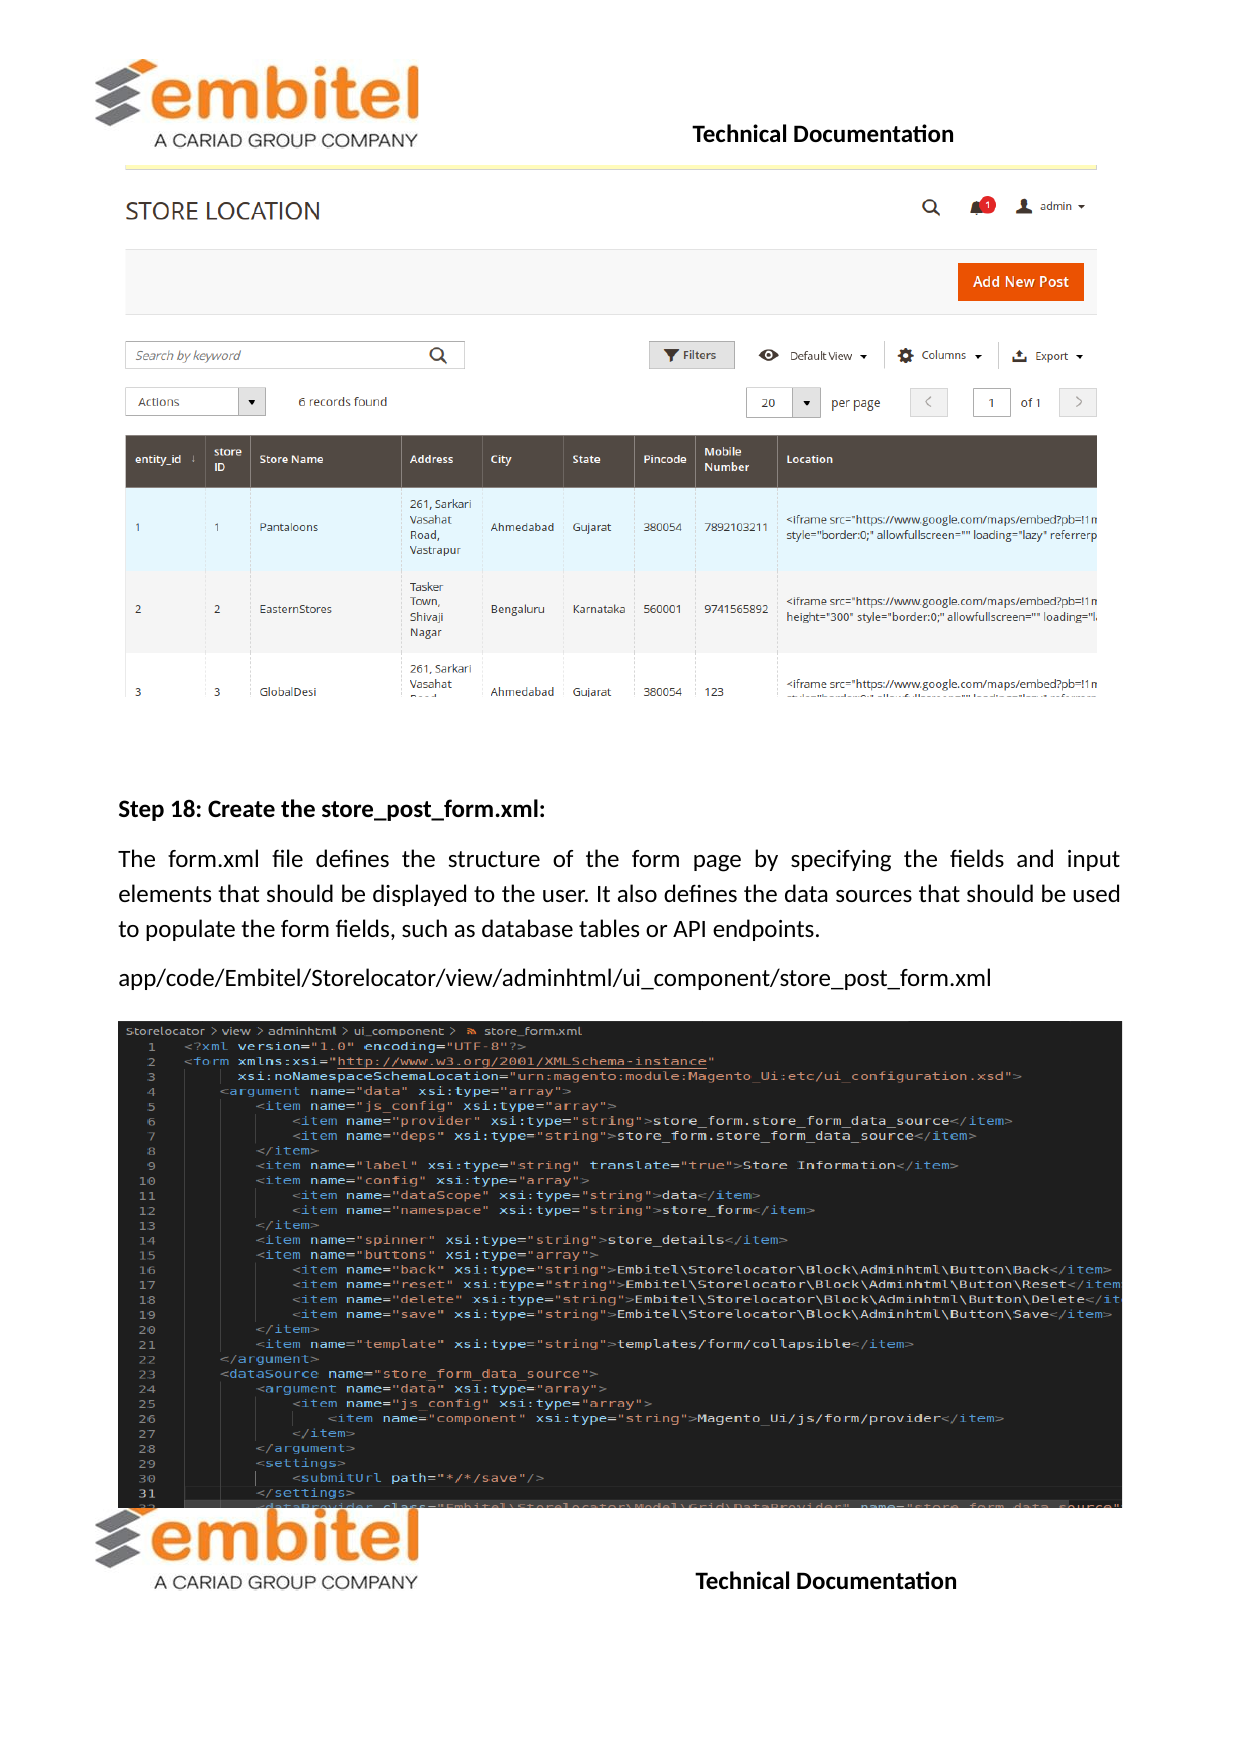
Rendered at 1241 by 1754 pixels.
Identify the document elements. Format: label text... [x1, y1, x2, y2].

picture [95, 59, 419, 149]
text Technical Documentation [118, 1565, 1122, 1596]
text Step 18: Create the store_post_form.xml: [118, 793, 1122, 824]
text Technical Documentation [419, 118, 1122, 149]
picture [95, 1021, 1123, 1591]
picture [113, 165, 1118, 697]
text The form.xml file defines the structure of the form page by specifying the fields and input elements that should be displayed to the user. It also defines the data sources that should be used to populate the form fields, such as database tables or API endpoints. [118, 843, 1122, 943]
text app/code/Embitel/Storelocator/view/adminhtml/ui_component/store_post_form.xml [118, 962, 1122, 993]
